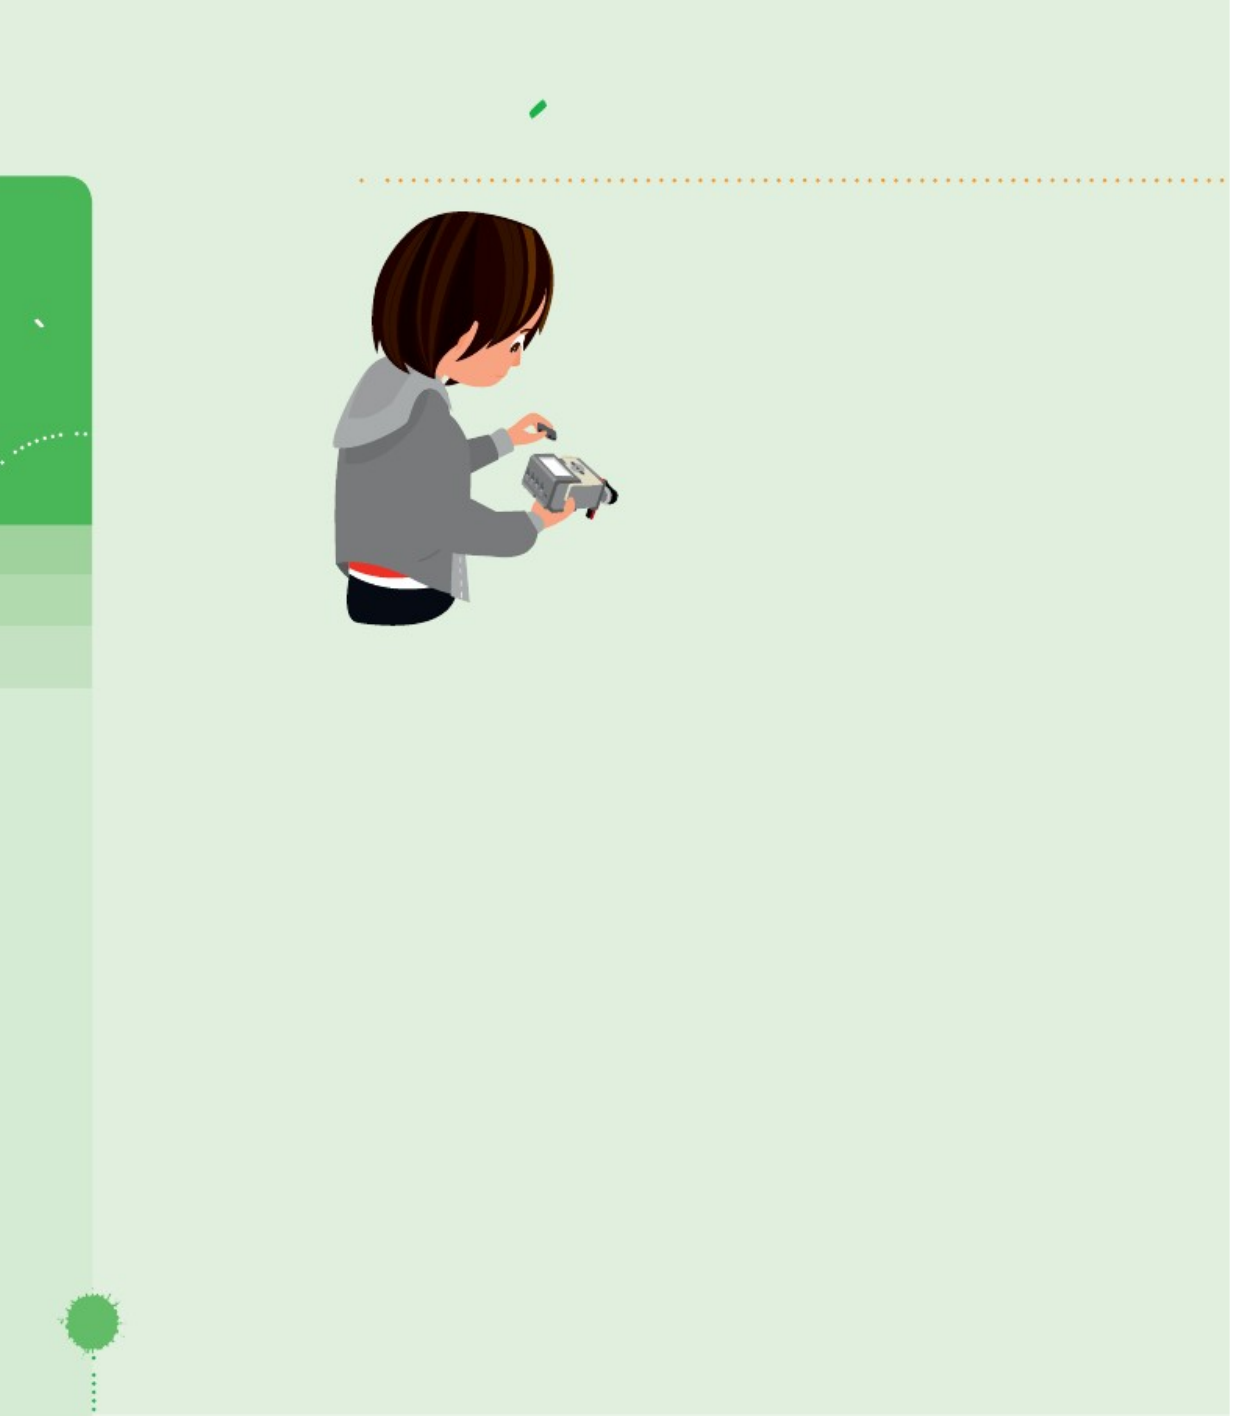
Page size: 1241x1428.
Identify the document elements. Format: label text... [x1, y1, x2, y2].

text IMIENTO, [1230, 781, 1240, 829]
text 35 [1230, 1321, 1240, 1348]
text NDIRECCIÓ ANDERY MOTOR G [1230, 877, 1240, 973]
text MOV [1230, 829, 1240, 877]
picture [0, 0, 1230, 1416]
